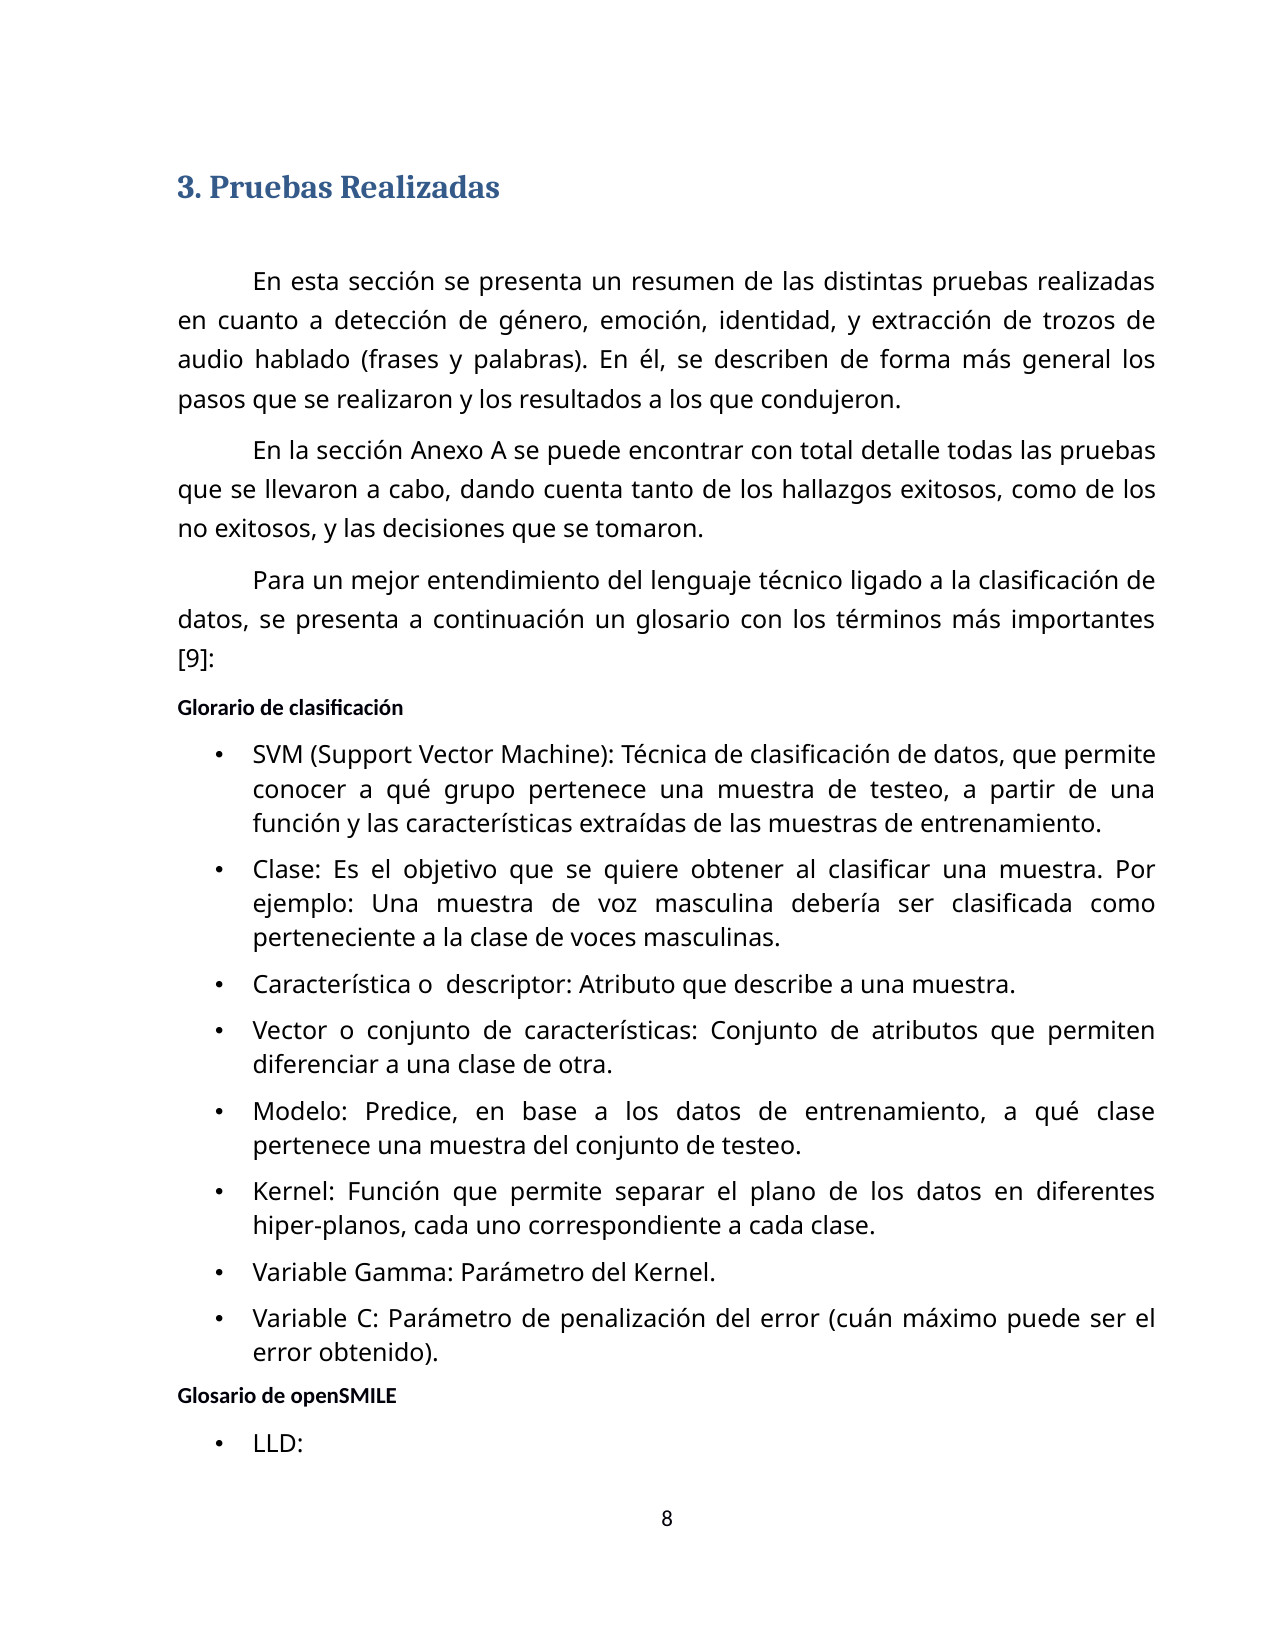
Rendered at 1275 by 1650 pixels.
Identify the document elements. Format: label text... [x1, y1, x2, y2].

text En la sección Anexo A se puede encontrar con total detalle todas las pruebas que se llevaron a cabo, dando cuenta tanto de los hallazgos exitosos, como de los no exitosos, y las decisiones que se tomaron. [177, 433, 1157, 545]
list Característica o descriptor: Atributo que describe a una muestra. [215, 966, 1157, 1000]
list Kernel: Función que permite separar el plano de los datos en diferentes hiper-planos, cada uno correspondiente a cada clase. [215, 1174, 1157, 1242]
list Clase: Es el objetivo que se quiere obtener al clasificar una muestra. Por ejemplo: Una muestra de voz masculina debería ser clasificada como perteneciente a la clase de voces masculinas. [215, 852, 1157, 954]
list LLD: [215, 1426, 1157, 1460]
list Variable Gamma: Parámetro del Kernel. [215, 1254, 1157, 1288]
text En esta sección se presenta un resumen de las distintas pruebas realizadas en cuanto a detección de género, emoción, identidad, y extracción de trozos de audio hablado (frases y palabras). En él, se describen de forma más general los pasos que se realizaron y los resultados a los que condujeron. [177, 264, 1157, 415]
subtitle 3. Pruebas Realizadas [177, 168, 1157, 206]
list Variable C: Parámetro de penalización del error (cuán máximo puede ser el error obtenido). [215, 1301, 1157, 1369]
subtitle Glosario de openSMILE [177, 1381, 1157, 1409]
list SVM (Support Vector Machine): Técnica de clasificación de datos, que permite conocer a qué grupo pertenece una muestra de testeo, a partir de una función y las características extraídas de las muestras de entrenamiento. [215, 737, 1157, 839]
list Vector o conjunto de características: Conjunto de atributos que permiten diferenciar a una clase de otra. [215, 1013, 1157, 1081]
list Modelo: Predice, en base a los datos de entrenamiento, a qué clase pertenece una muestra del conjunto de testeo. [215, 1093, 1157, 1161]
text Para un mejor entendimiento del lenguaje técnico ligado a la clasificación de datos, se presenta a continuación un glosario con los términos más importantes [9]: [177, 563, 1157, 675]
subtitle Glorario de clasificación [177, 693, 1157, 721]
